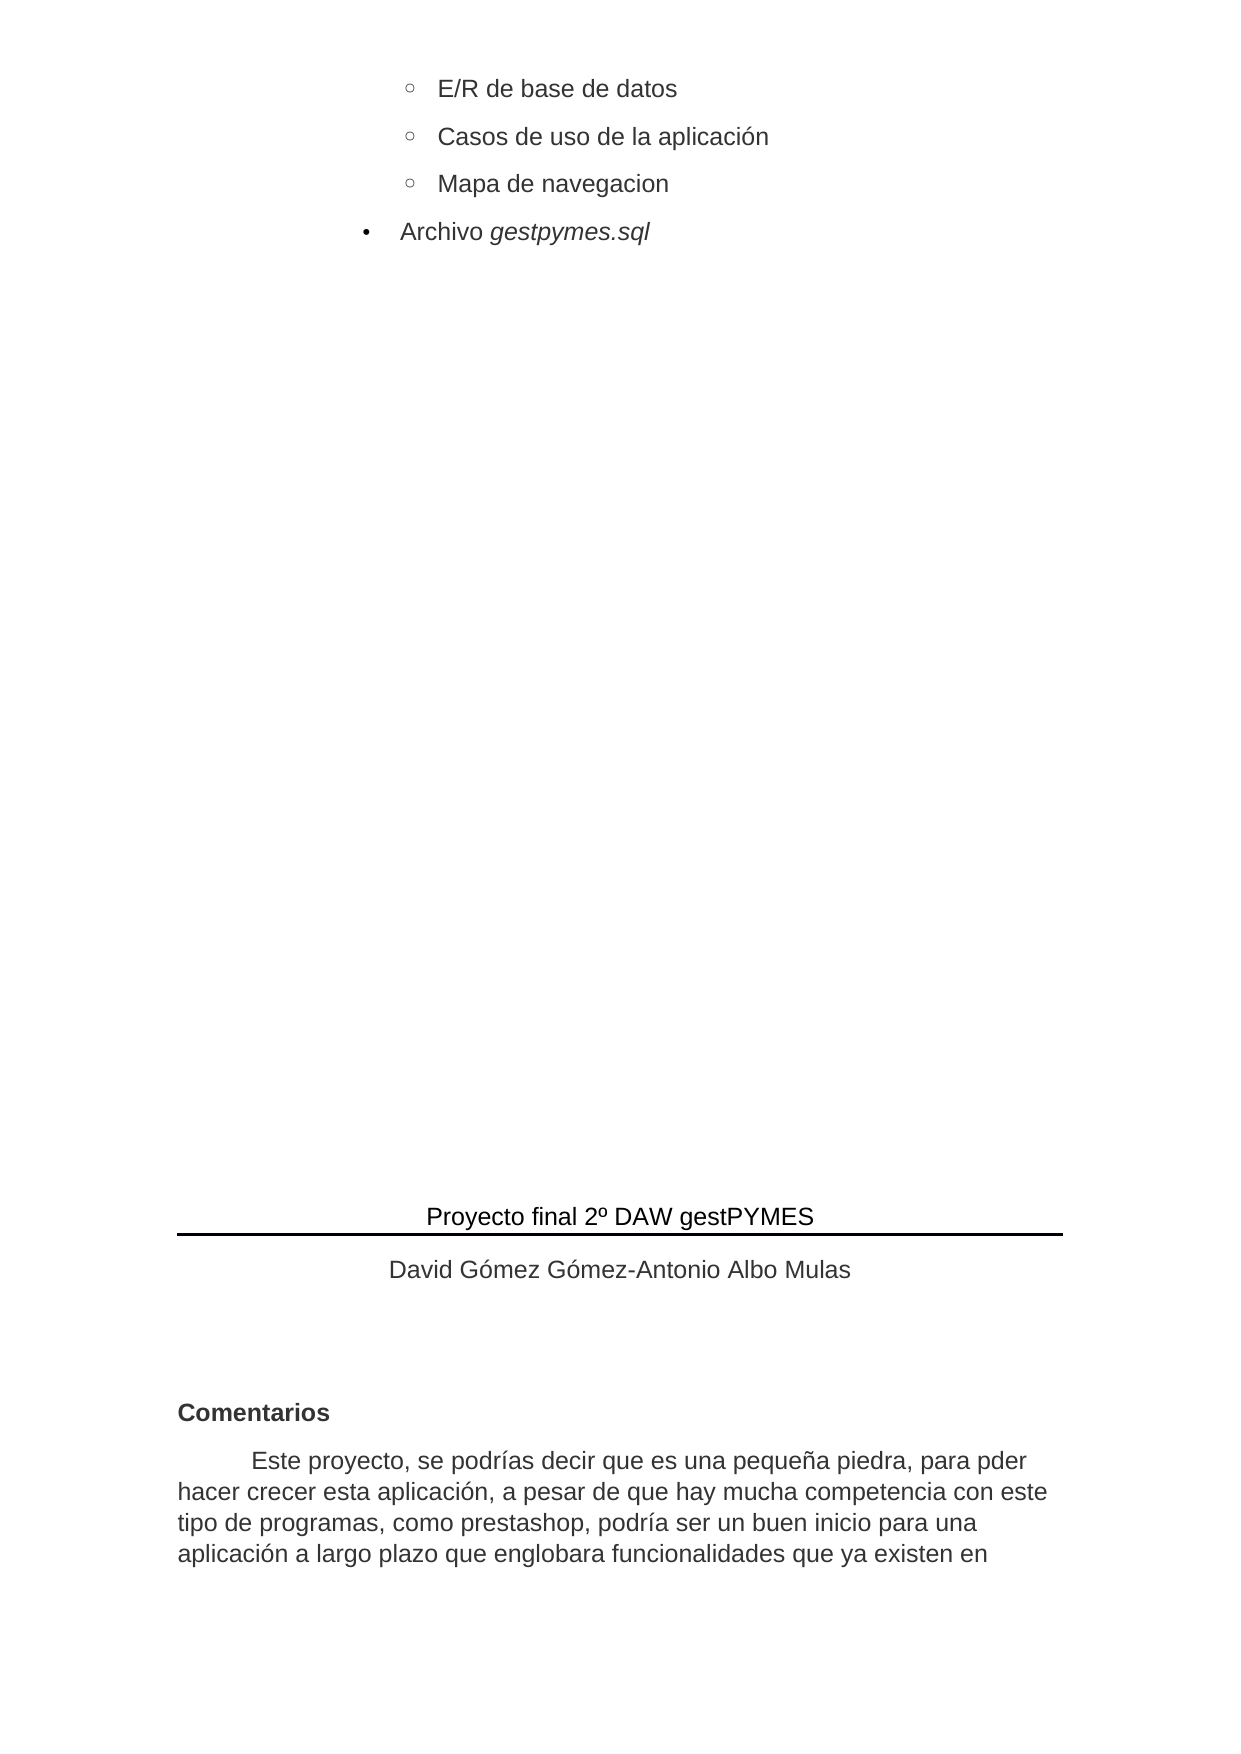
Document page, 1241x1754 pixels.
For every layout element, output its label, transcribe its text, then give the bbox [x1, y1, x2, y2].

text Este proyecto, se podrías decir que es una pequeña piedra, para pder hacer crecer esta aplicación, a pesar de que hay mucha competencia con este tipo de programas, como prestashop, podría ser un buen inicio para una aplicación a largo plazo que englobara funcionalidades que ya existen en [177, 1446, 1063, 1568]
list Mapa de navegacion [400, 169, 1063, 198]
text Comentarios [177, 1398, 1063, 1427]
list Archivo gestpymes.sql [362, 217, 1063, 246]
list E/R de base de datos [400, 74, 1063, 103]
list Casos de uso de la aplicación [400, 122, 1063, 150]
text David Gómez Gómez-Antonio Albo Mulas [177, 1255, 1063, 1284]
text Proyecto final 2º DAW gestPYMES [177, 1202, 1063, 1233]
